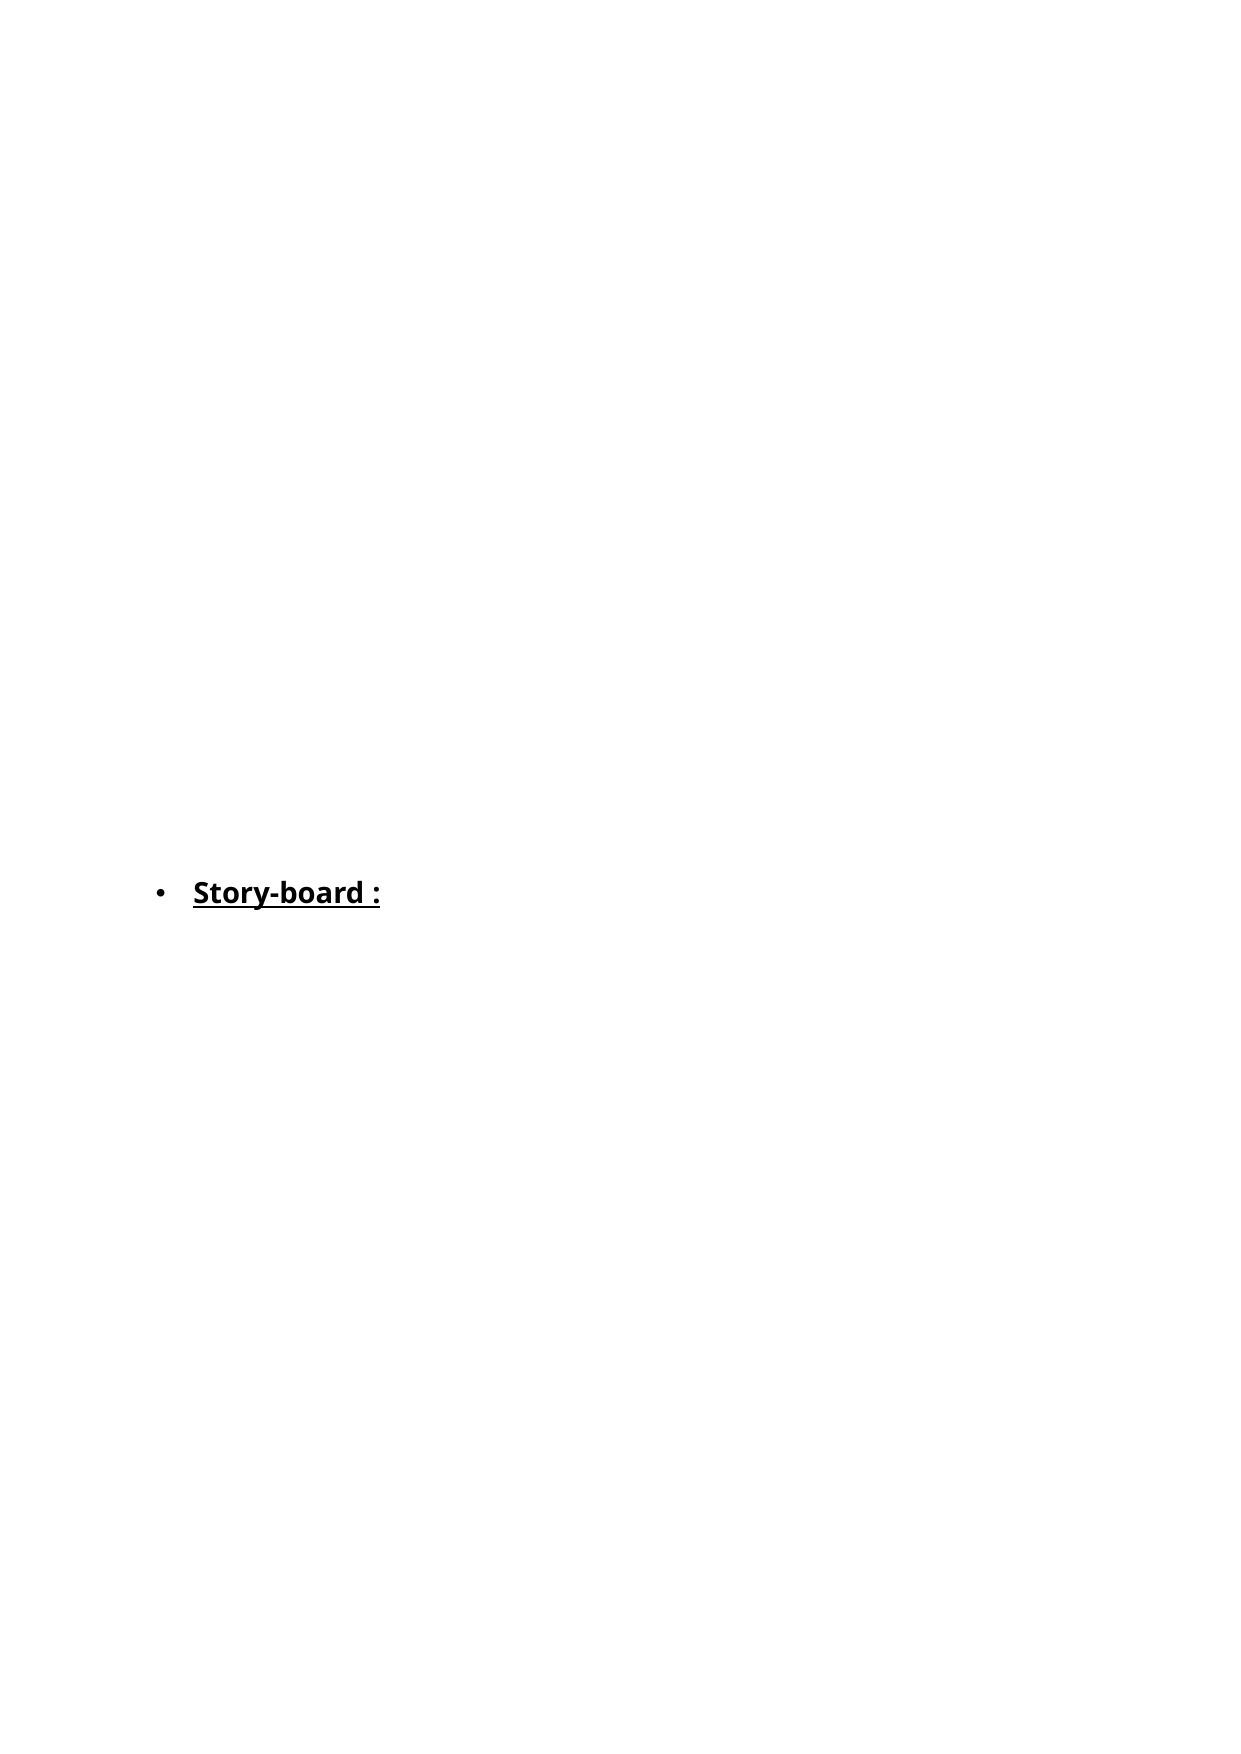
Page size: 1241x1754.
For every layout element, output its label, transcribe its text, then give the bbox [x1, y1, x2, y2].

list Story-board : [156, 872, 1122, 912]
